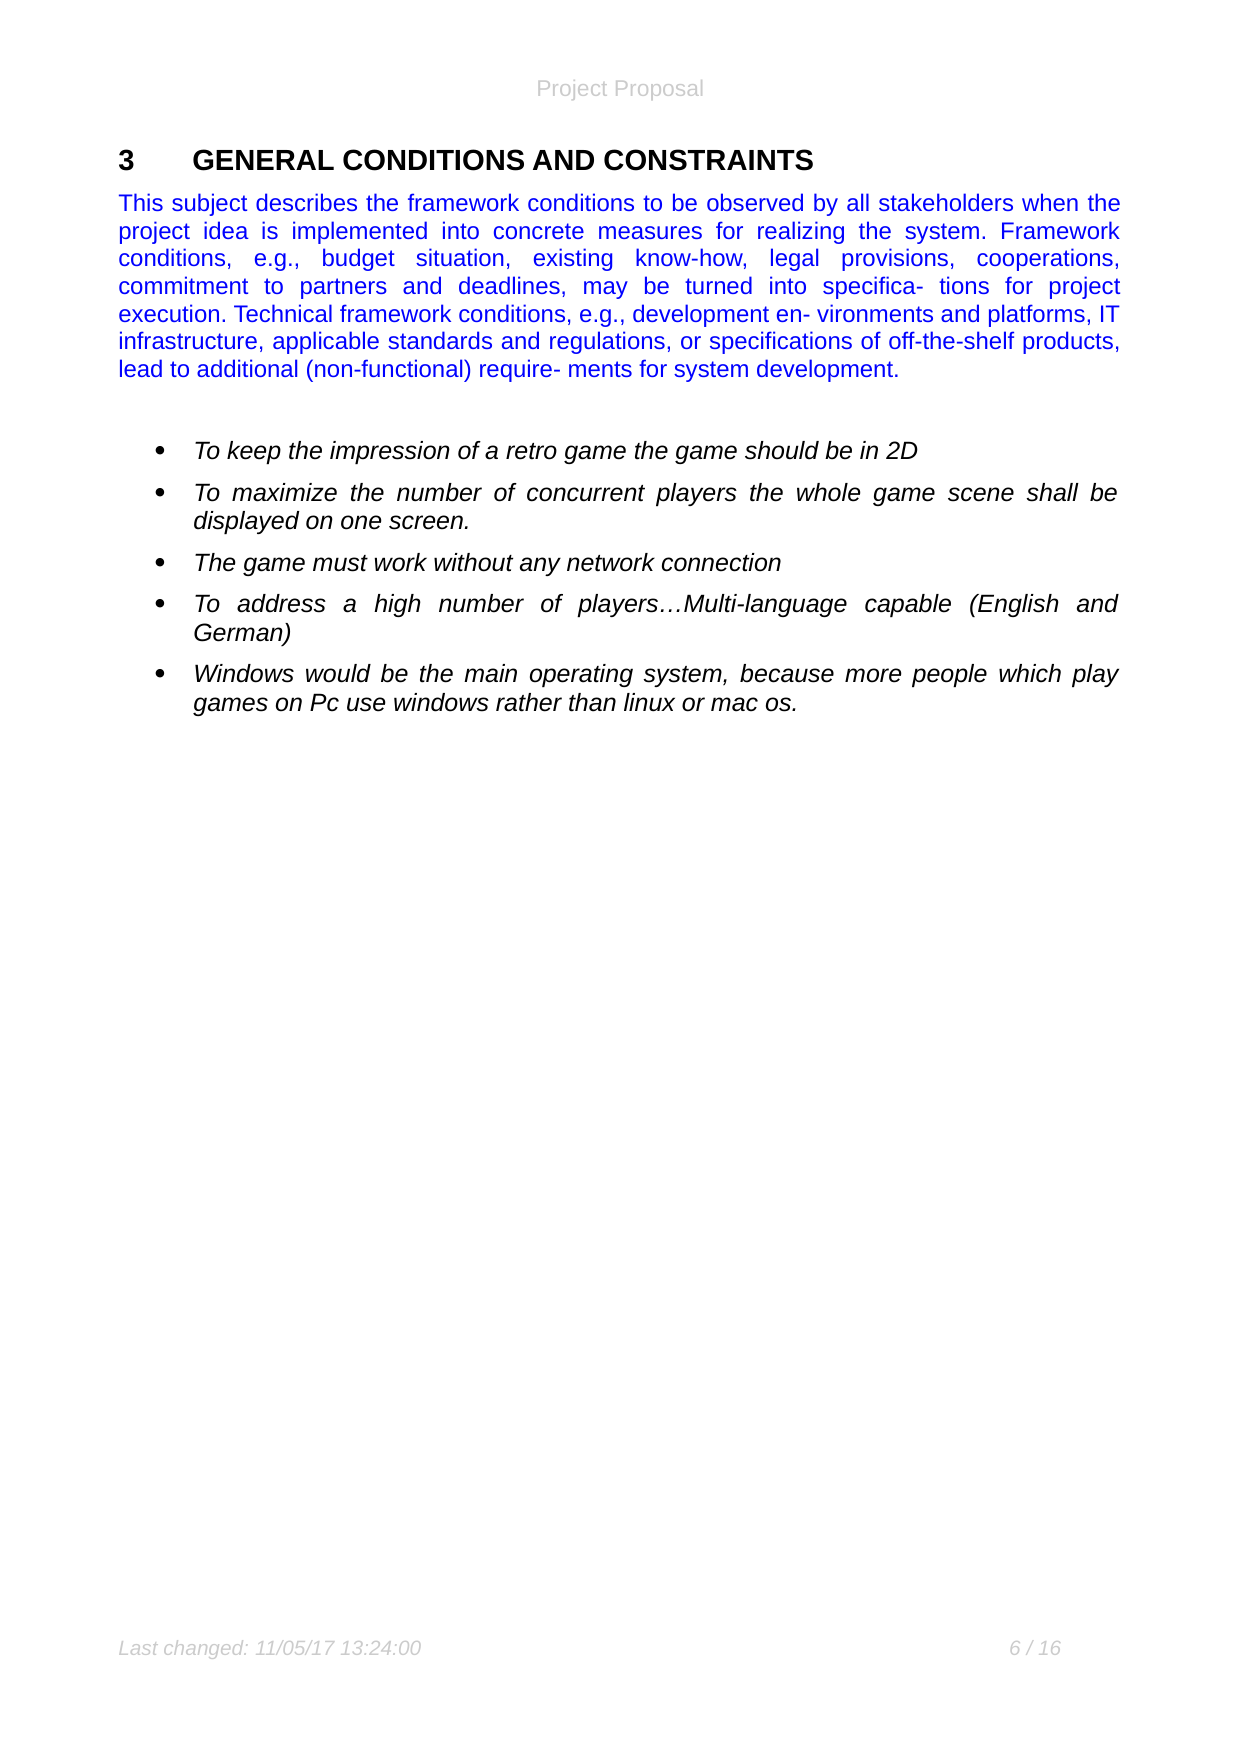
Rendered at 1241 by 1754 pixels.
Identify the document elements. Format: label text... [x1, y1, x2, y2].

subtitle General Conditions and Constraints [118, 143, 1122, 177]
list Windows would be the main operating system, because more people which play games on Pc use windows rather than linux or mac os. [156, 659, 1122, 717]
text This subject describes the framework conditions to be observed by all stakeholders when the project idea is implemented into concrete measures for realizing the system. Framework conditions, e.g., budget situation, existing know-how, legal provisions, cooperations, commitment to partners and deadlines, may be turned into specifica- tions for project execution. Technical framework conditions, e.g., development en- vironments and platforms, IT infrastructure, applicable standards and regulations, or specifications of off-the-shelf products, lead to additional (non-functional) require- ments for system development. [118, 189, 1122, 382]
list To maximize the number of concurrent players the whole game scene shall be displayed on one screen. [156, 477, 1122, 535]
list To address a high number of players…Multi-language capable (English and German) [156, 589, 1122, 647]
list To keep the impression of a retro game the game should be in 2D [156, 436, 1122, 465]
list The game must work without any network connection [156, 548, 1122, 576]
